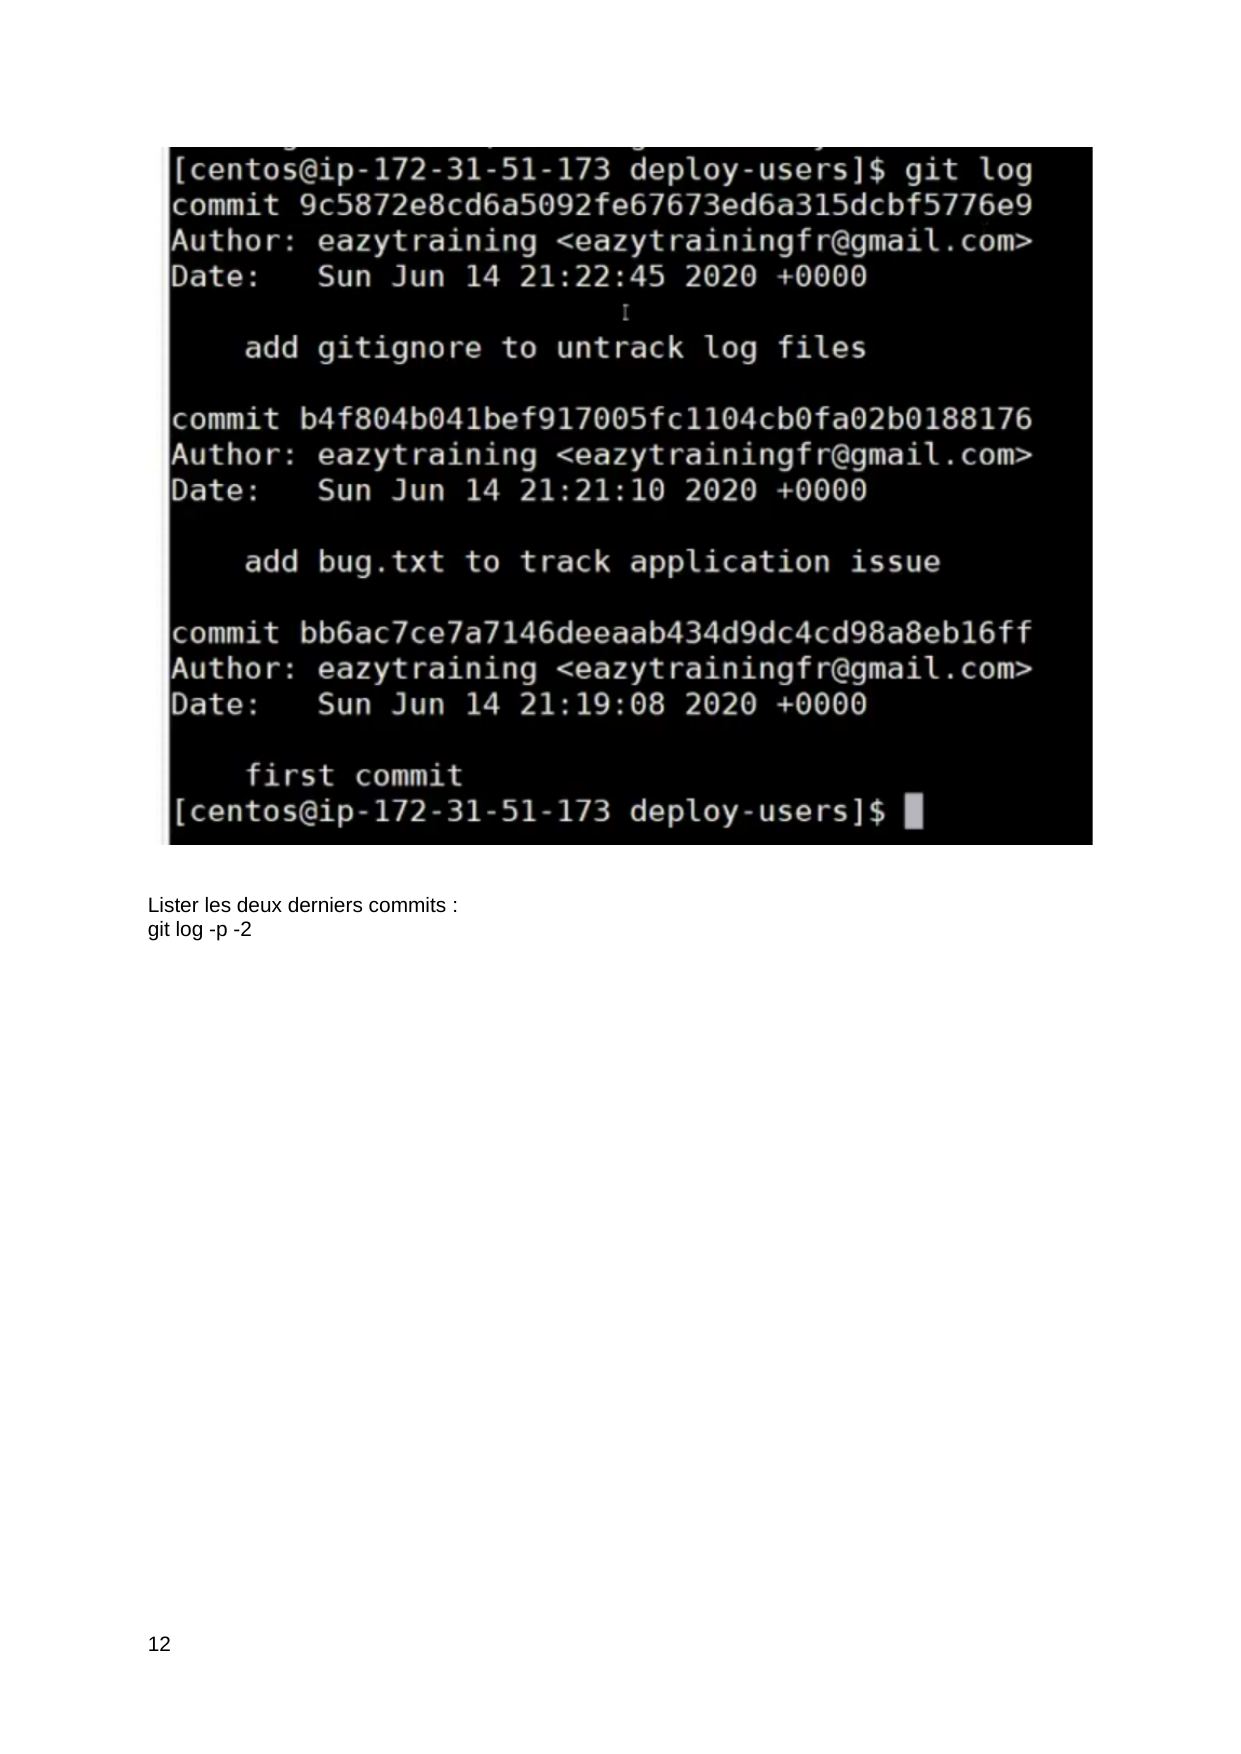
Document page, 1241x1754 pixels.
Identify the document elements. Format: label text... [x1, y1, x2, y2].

picture [147, 147, 1093, 845]
text Lister les deux derniers commits : [148, 892, 1093, 916]
text git log -p -2 [148, 916, 1093, 940]
